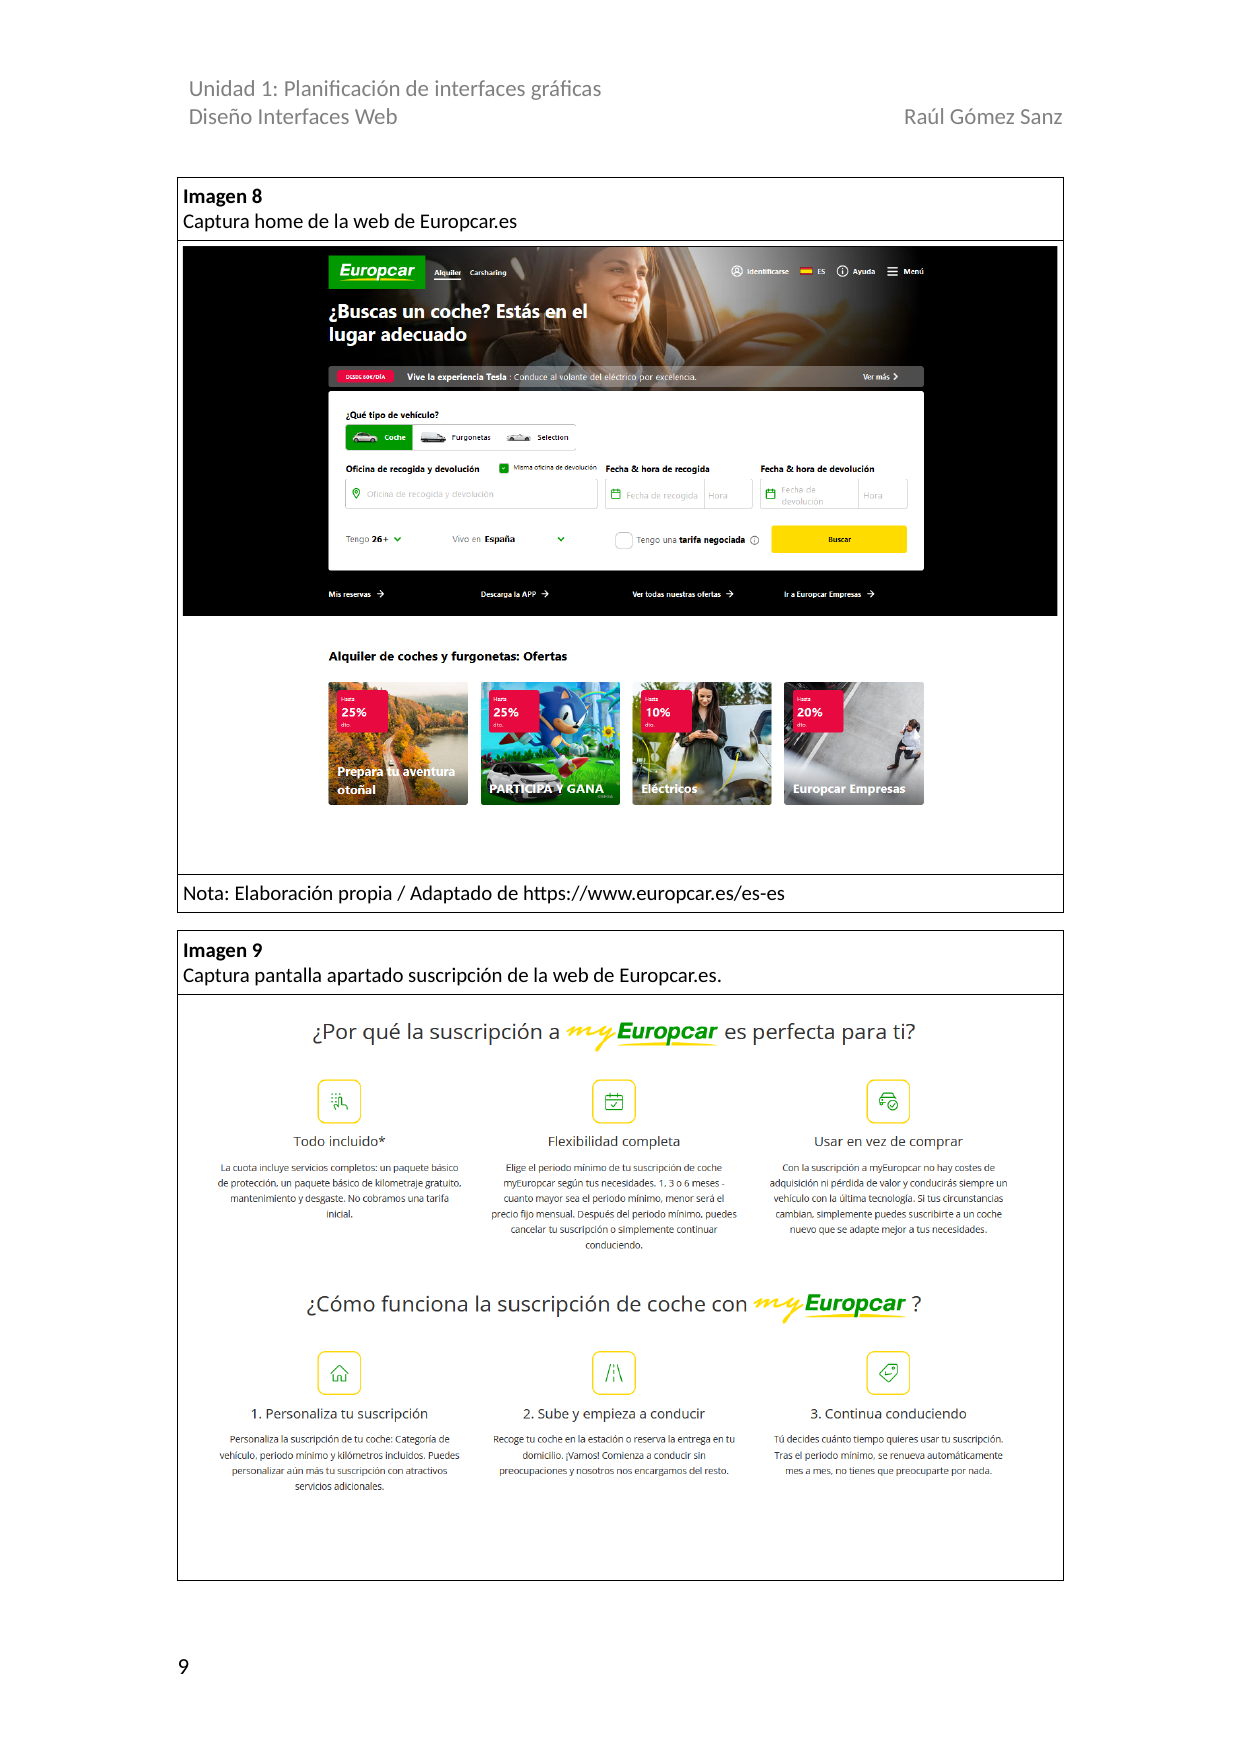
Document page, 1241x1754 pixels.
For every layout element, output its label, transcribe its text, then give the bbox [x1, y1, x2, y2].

table_cell Nota: Elaboración propia / Adaptado de https://www.europcar.es/es-es [178, 875, 1063, 912]
table_header Imagen 9 Captura pantalla apartado suscripción de la web de Europcar.es. [178, 931, 1063, 994]
table_header Imagen 8 Captura home de la web de Europcar.es [178, 178, 1063, 240]
picture [182, 1000, 1058, 1525]
picture [182, 246, 1058, 819]
table_cell [178, 241, 1063, 874]
table_cell [178, 995, 1063, 1579]
